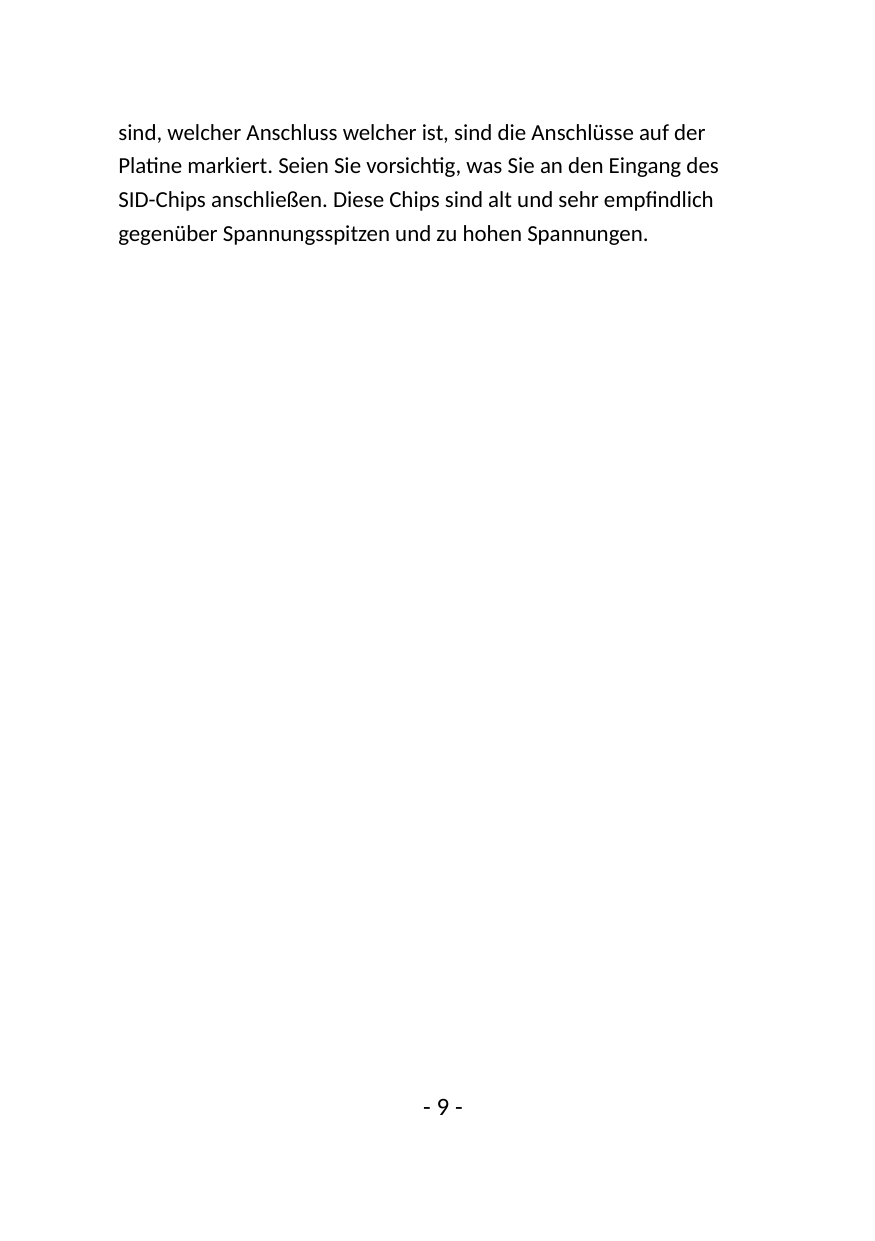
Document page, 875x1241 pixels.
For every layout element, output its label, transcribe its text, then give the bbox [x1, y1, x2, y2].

text sind, welcher Anschluss welcher ist, sind die Anschlüsse auf der Platine markiert. Seien Sie vorsichtig, was Sie an den Eingang des SID-Chips anschließen. Diese Chips sind alt und sehr empfindlich gegenüber Spannungsspitzen und zu hohen Spannungen. [118, 118, 756, 247]
